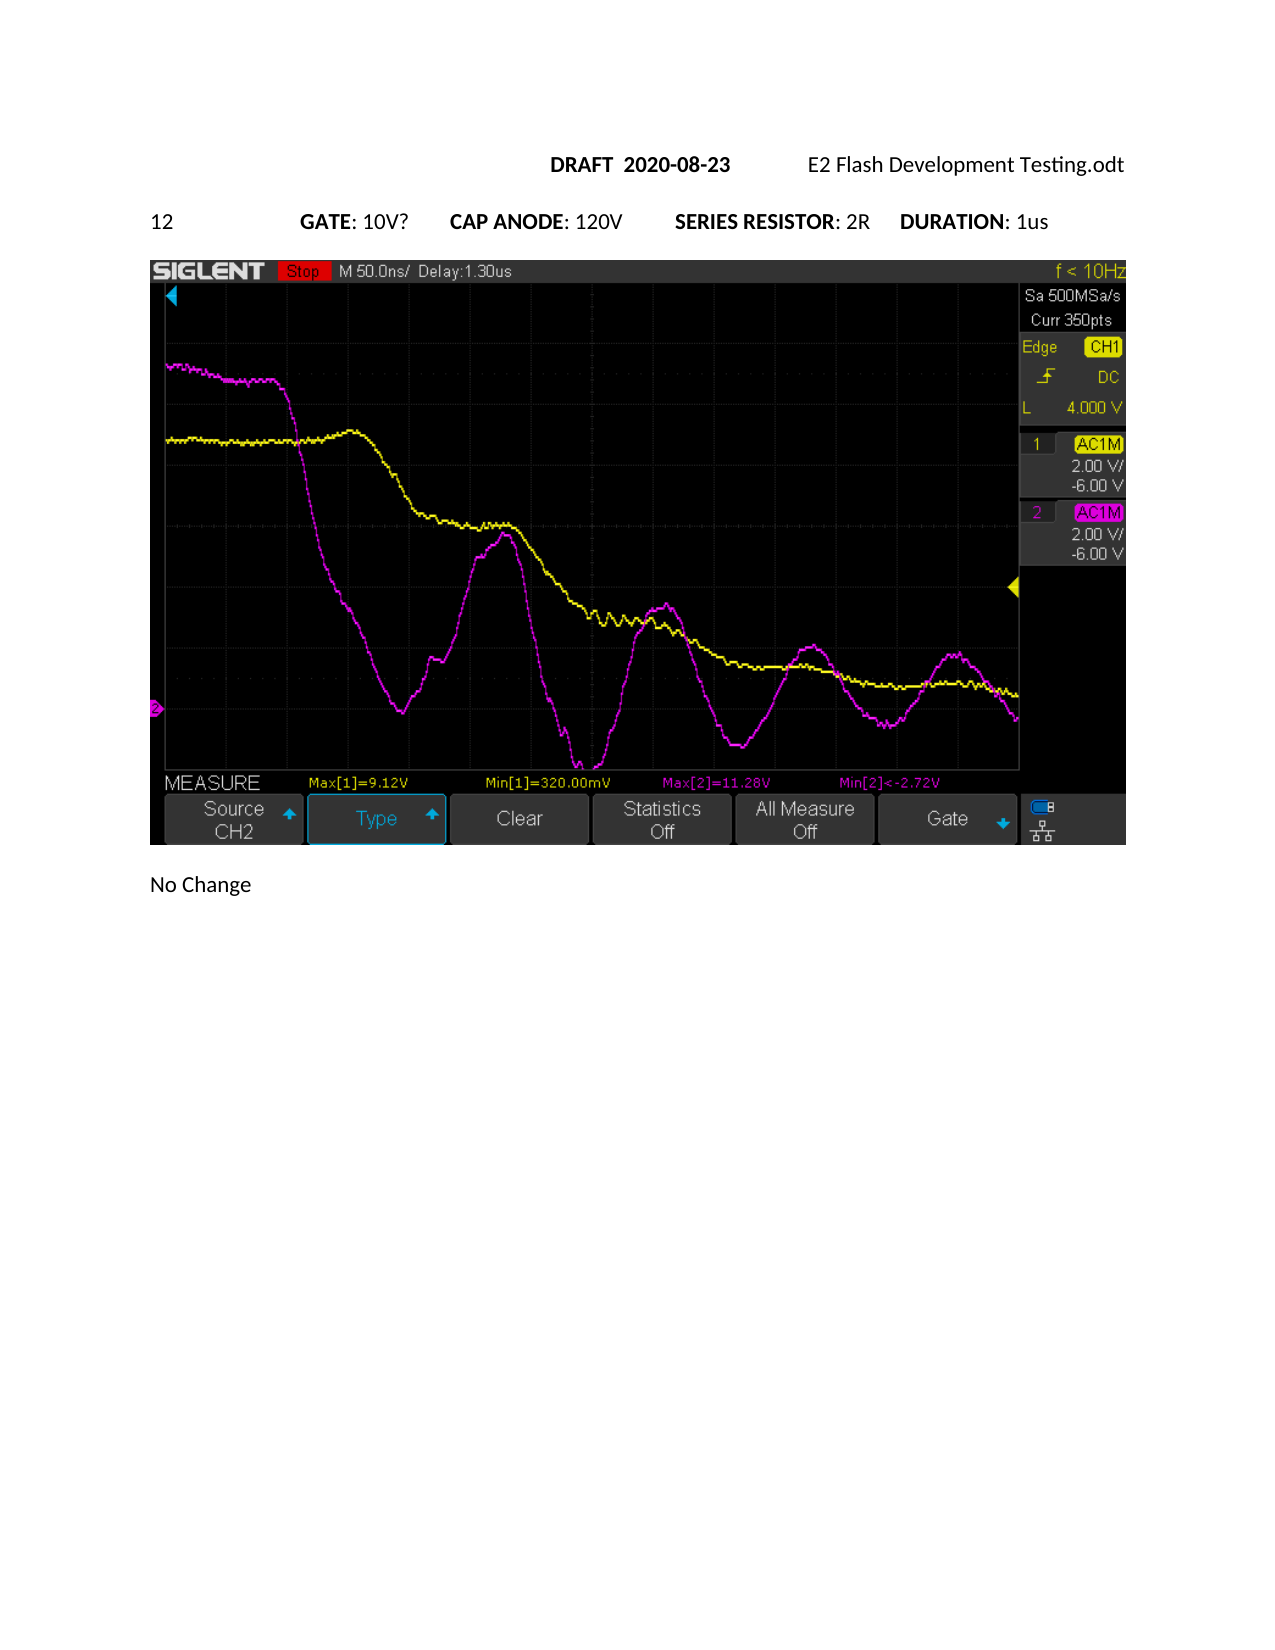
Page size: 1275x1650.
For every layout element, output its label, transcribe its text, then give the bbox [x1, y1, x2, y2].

text No Change [150, 870, 1125, 898]
text 12 GATE: 10V? CAP ANODE: 120V SERIES RESISTOR: 2R DURATION: 1us [150, 207, 1125, 236]
picture [309, 796, 444, 843]
picture [150, 260, 1126, 845]
